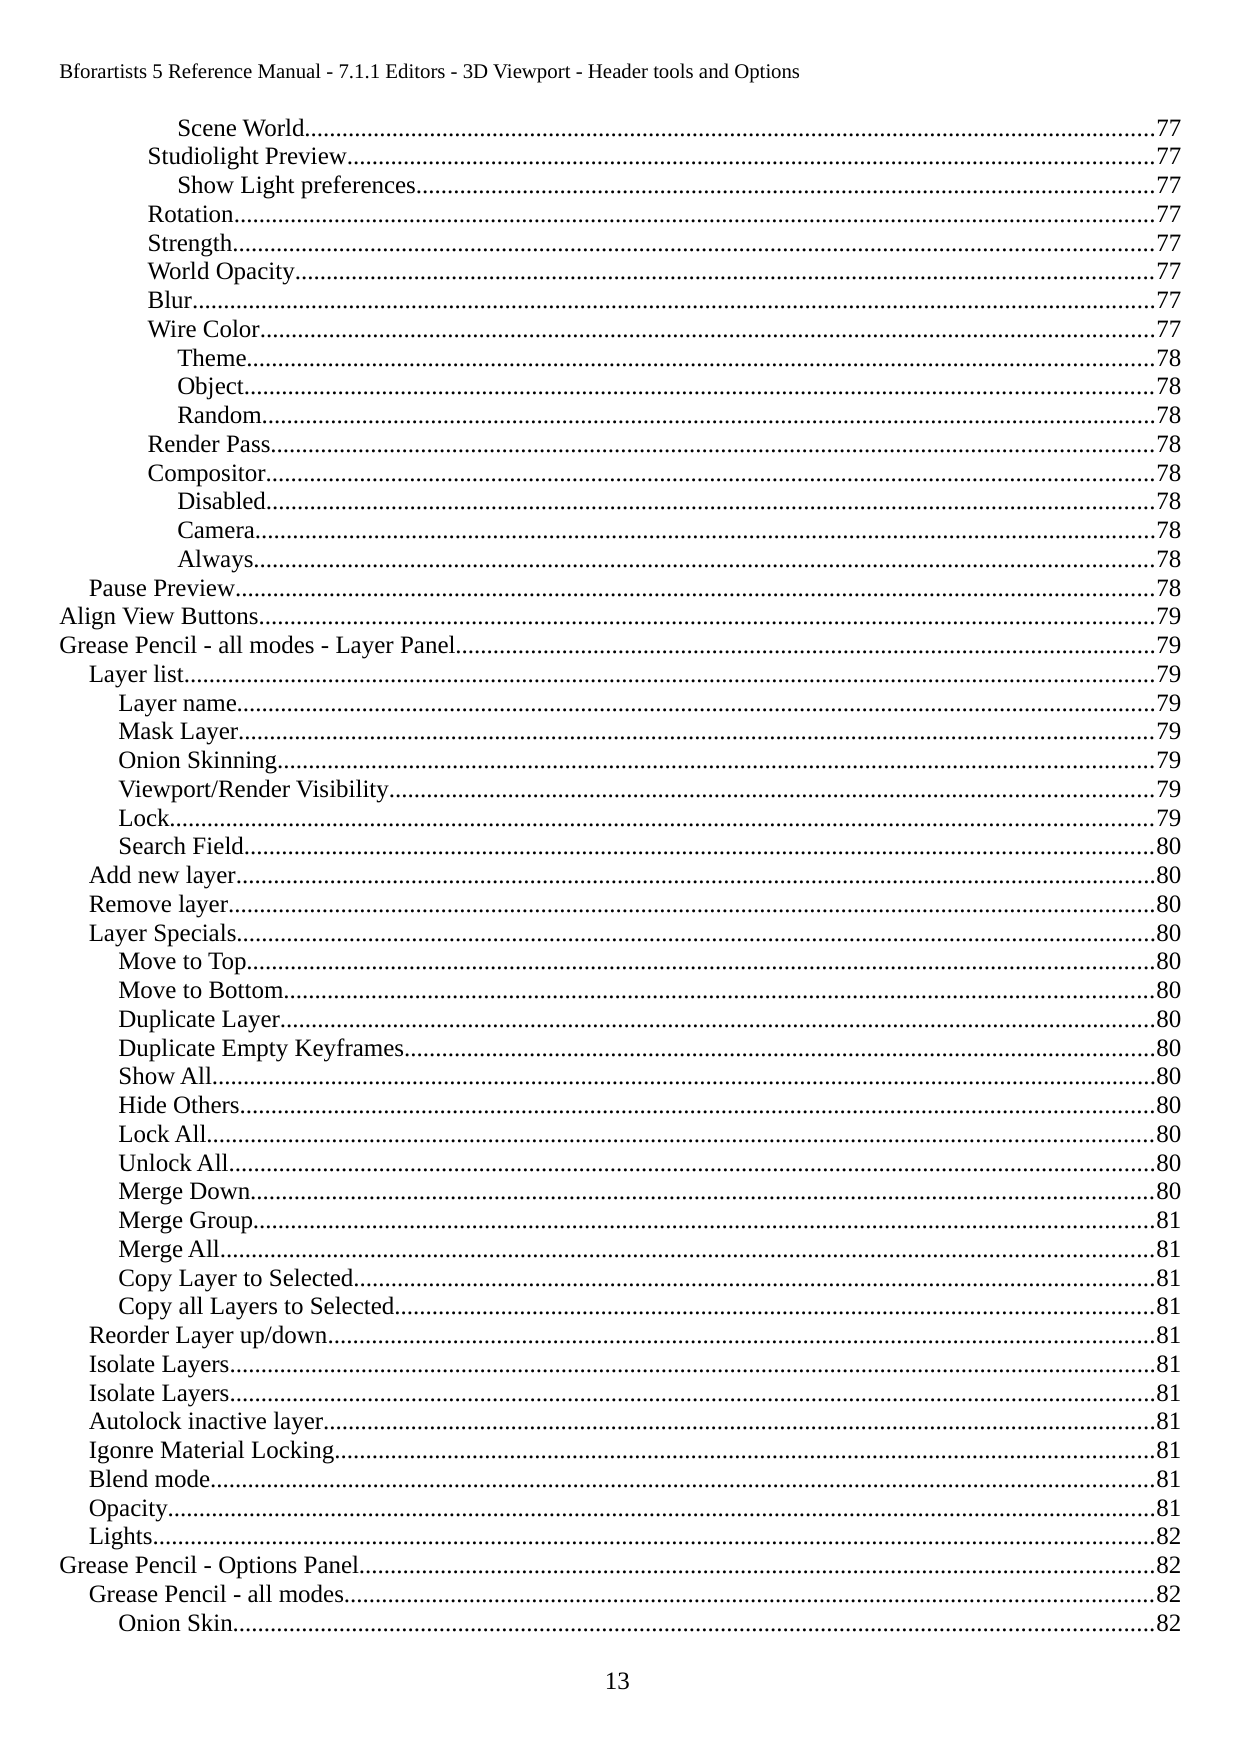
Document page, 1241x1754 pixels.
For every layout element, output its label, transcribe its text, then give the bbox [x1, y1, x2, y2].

text Merge All 81 [118, 1234, 1181, 1263]
text Merge Group 81 [118, 1205, 1181, 1234]
text Opacity 81 [88, 1493, 1181, 1521]
text Layer list 79 [88, 659, 1181, 688]
text Render Pass 78 [147, 429, 1181, 458]
text Grease Pencil - all modes - Layer Panel 79 [59, 630, 1181, 659]
text Show All 80 [118, 1061, 1181, 1090]
text Theme 78 [177, 343, 1181, 371]
text Random 78 [177, 400, 1181, 429]
text Onion Skin 82 [118, 1608, 1181, 1636]
text Layer Specials 80 [88, 918, 1181, 946]
text Copy Layer to Selected 81 [118, 1263, 1181, 1291]
text Rotation 77 [147, 199, 1181, 228]
text Duplicate Layer 80 [118, 1004, 1181, 1033]
text Studiolight Preview 77 [147, 141, 1181, 170]
text Igonre Material Locking 81 [88, 1435, 1181, 1464]
text Scene World 77 [177, 113, 1181, 141]
text Viewport/Render Visibility 79 [118, 774, 1181, 803]
text Mask Layer 79 [118, 716, 1181, 745]
text Compositor 78 [147, 458, 1181, 486]
text Object 78 [177, 371, 1181, 400]
text Merge Down 80 [118, 1176, 1181, 1205]
text Pause Preview 78 [88, 573, 1181, 601]
text Blend mode 81 [88, 1464, 1181, 1493]
text Copy all Layers to Selected 81 [118, 1291, 1181, 1320]
text Show Light preferences 77 [177, 170, 1181, 199]
text Align View Buttons 79 [59, 601, 1181, 630]
text Add new layer 80 [88, 860, 1181, 889]
text Search Field 80 [118, 831, 1181, 860]
text Lock 79 [118, 803, 1181, 831]
text Wire Color 77 [147, 314, 1181, 343]
text Move to Top 80 [118, 946, 1181, 975]
text Grease Pencil - Options Panel 82 [59, 1550, 1181, 1579]
text Isolate Layers 81 [88, 1378, 1181, 1406]
text Hide Others 80 [118, 1090, 1181, 1119]
text Layer name 79 [118, 688, 1181, 716]
text Blur 77 [147, 285, 1181, 314]
text Always 78 [177, 544, 1181, 573]
text Strength 77 [147, 228, 1181, 256]
text Onion Skinning 79 [118, 745, 1181, 774]
text Camera 78 [177, 515, 1181, 544]
text Disabled 78 [177, 486, 1181, 515]
text Grease Pencil - all modes 82 [88, 1579, 1181, 1608]
text Autolock inactive layer 81 [88, 1406, 1181, 1435]
text Move to Bottom 80 [118, 975, 1181, 1004]
text Isolate Layers 81 [88, 1349, 1181, 1378]
text World Opacity 77 [147, 256, 1181, 285]
text Duplicate Empty Keyframes 80 [118, 1033, 1181, 1061]
text Unlock All 80 [118, 1148, 1181, 1176]
text Remove layer 80 [88, 889, 1181, 918]
text Lock All 80 [118, 1119, 1181, 1148]
text Reorder Layer up/down 81 [88, 1320, 1181, 1349]
text Lights 82 [88, 1521, 1181, 1550]
